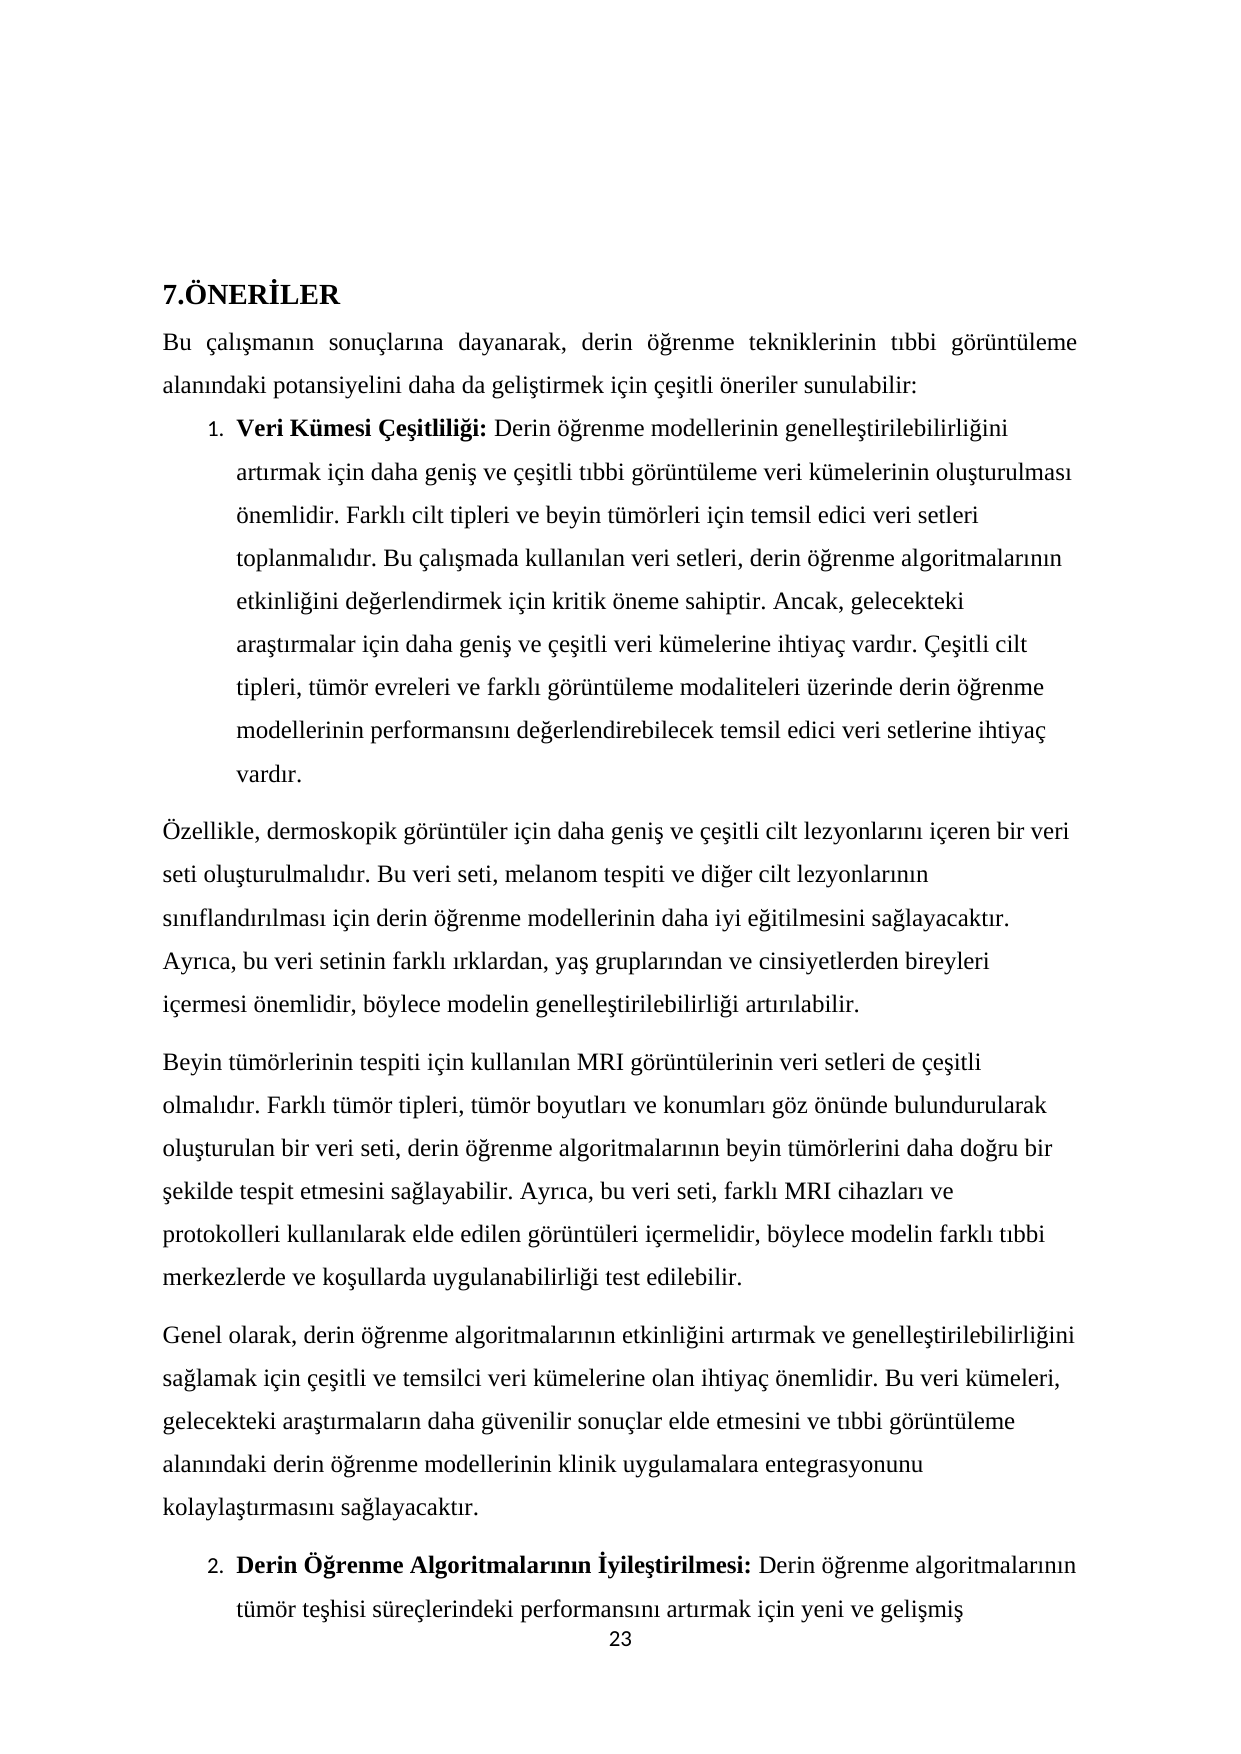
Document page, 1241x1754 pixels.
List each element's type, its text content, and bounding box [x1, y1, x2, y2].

text Bu çalışmanın sonuçlarına dayanarak, derin öğrenme tekniklerinin tıbbi görüntüleme alanındaki potansiyelini daha da geliştirmek için çeşitli öneriler sunulabilir: [162, 327, 1078, 399]
text 7.ÖNERİLER [162, 277, 1078, 310]
text Genel olarak, derin öğrenme algoritmalarının etkinliğini artırmak ve genelleştirilebilirliğini sağlamak için çeşitli ve temsilci veri kümelerine olan ihtiyaç önemlidir. Bu veri kümeleri, gelecekteki araştırmaların daha güvenilir sonuçlar elde etmesini ve tıbbi görüntüleme alanındaki derin öğrenme modellerinin klinik uygulamalara entegrasyonunu kolaylaştırmasını sağlayacaktır. [162, 1320, 1078, 1521]
text Beyin tümörlerinin tespiti için kullanılan MRI görüntülerinin veri setleri de çeşitli olmalıdır. Farklı tümör tipleri, tümör boyutları ve konumları göz önünde bulundurularak oluşturulan bir veri seti, derin öğrenme algoritmalarının beyin tümörlerini daha doğru bir şekilde tespit etmesini sağlayabilir. Ayrıca, bu veri seti, farklı MRI cihazları ve protokolleri kullanılarak elde edilen görüntüleri içermelidir, böylece modelin farklı tıbbi merkezlerde ve koşullarda uygulanabilirliği test edilebilir. [162, 1047, 1078, 1291]
list Derin Öğrenme Algoritmalarının İyileştirilmesi: Derin öğrenme algoritmalarının tümör teşhisi süreçlerindeki performansını artırmak için yeni ve gelişmiş [207, 1550, 1078, 1622]
list Veri Kümesi Çeşitliliği: Derin öğrenme modellerinin genelleştirilebilirliğini artırmak için daha geniş ve çeşitli tıbbi görüntüleme veri kümelerinin oluşturulması önemlidir. Farklı cilt tipleri ve beyin tümörleri için temsil edici veri setleri toplanmalıdır. Bu çalışmada kullanılan veri setleri, derin öğrenme algoritmalarının etkinliğini değerlendirmek için kritik öneme sahiptir. Ancak, gelecekteki araştırmalar için daha geniş ve çeşitli veri kümelerine ihtiyaç vardır. Çeşitli cilt tipleri, tümör evreleri ve farklı görüntüleme modaliteleri üzerinde derin öğrenme modellerinin performansını değerlendirebilecek temsil edici veri setlerine ihtiyaç vardır. [207, 413, 1078, 787]
text Özellikle, dermoskopik görüntüler için daha geniş ve çeşitli cilt lezyonlarını içeren bir veri seti oluşturulmalıdır. Bu veri seti, melanom tespiti ve diğer cilt lezyonlarının sınıflandırılması için derin öğrenme modellerinin daha iyi eğitilmesini sağlayacaktır. Ayrıca, bu veri setinin farklı ırklardan, yaş gruplarından ve cinsiyetlerden bireyleri içermesi önemlidir, böylece modelin genelleştirilebilirliği artırılabilir. [162, 816, 1078, 1018]
